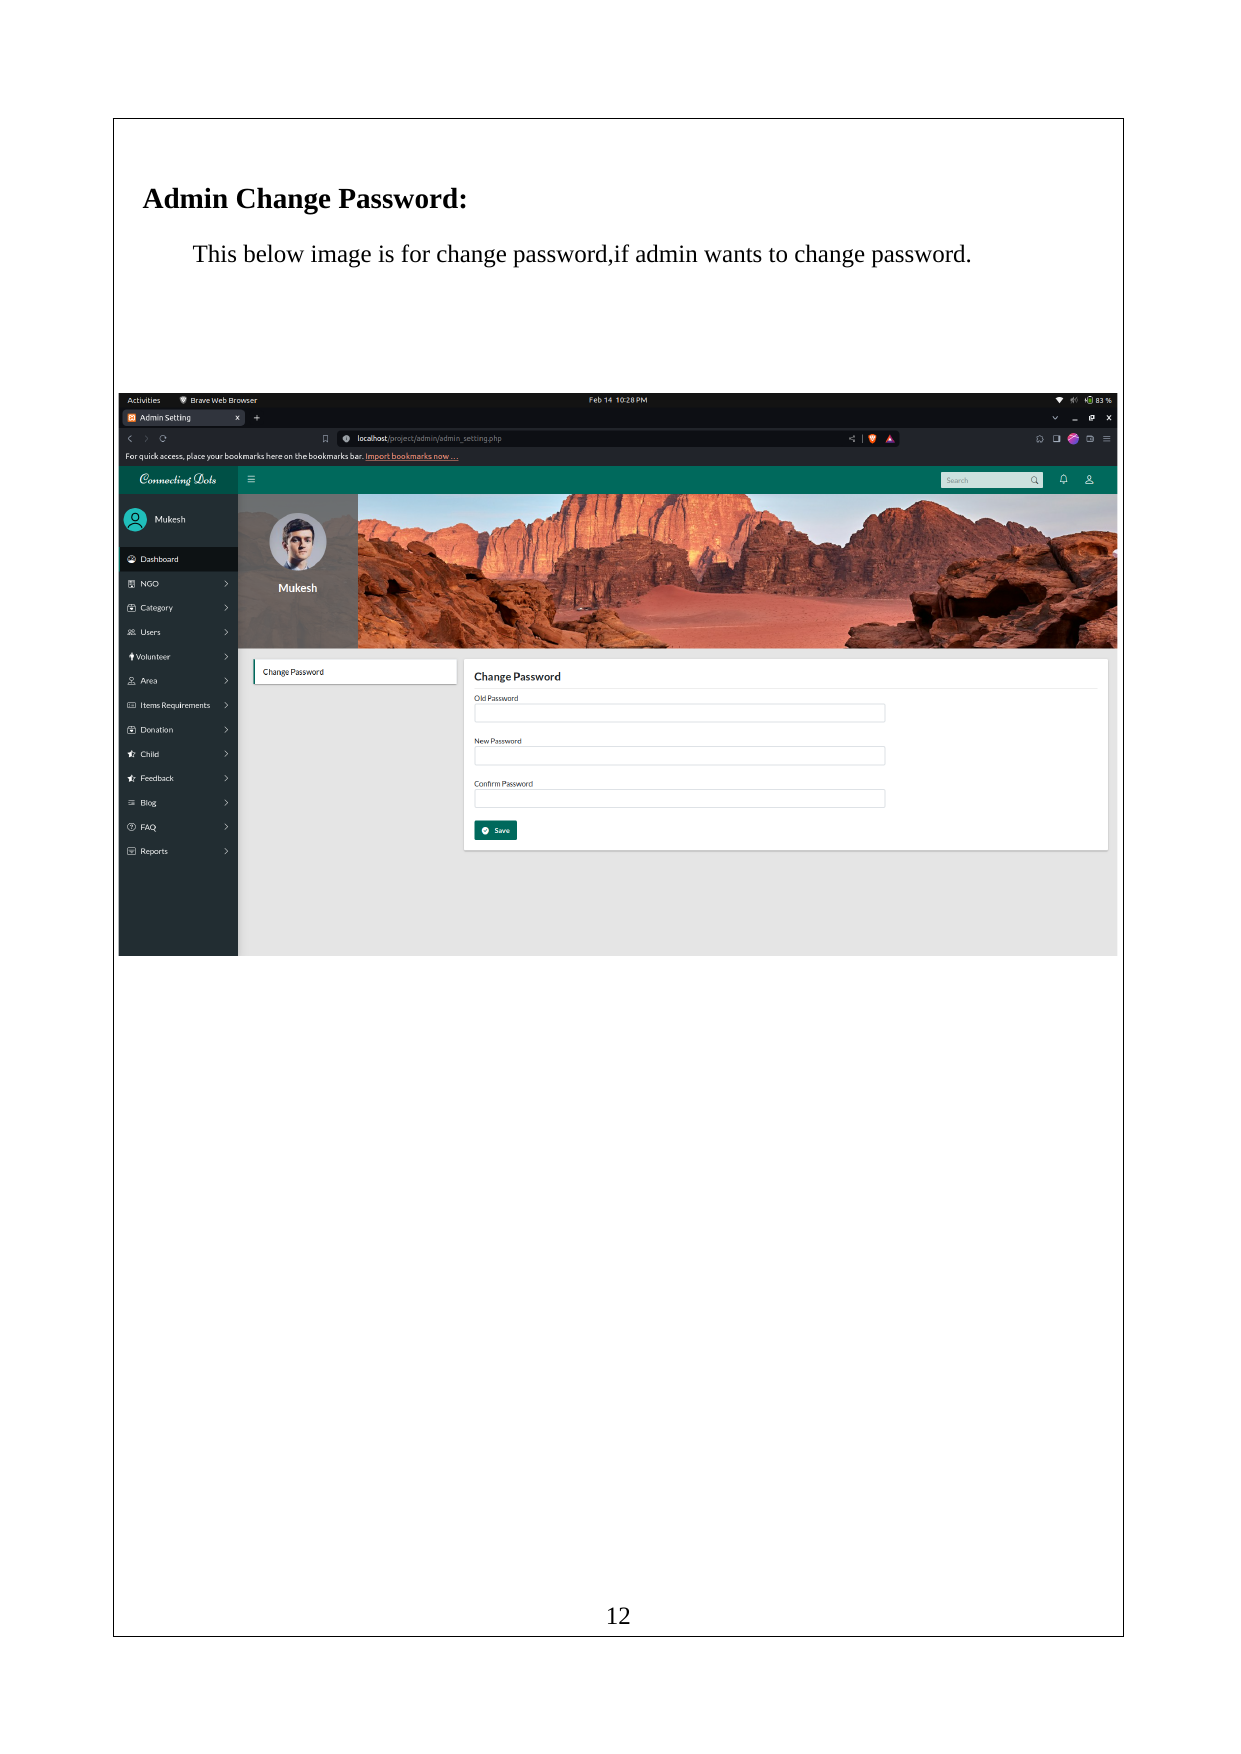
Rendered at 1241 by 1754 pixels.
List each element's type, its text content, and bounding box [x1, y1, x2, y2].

text This below image is for change password,if admin wants to change password. [142, 239, 1094, 267]
picture [118, 393, 1118, 956]
text Admin Change Password: [142, 181, 1094, 215]
